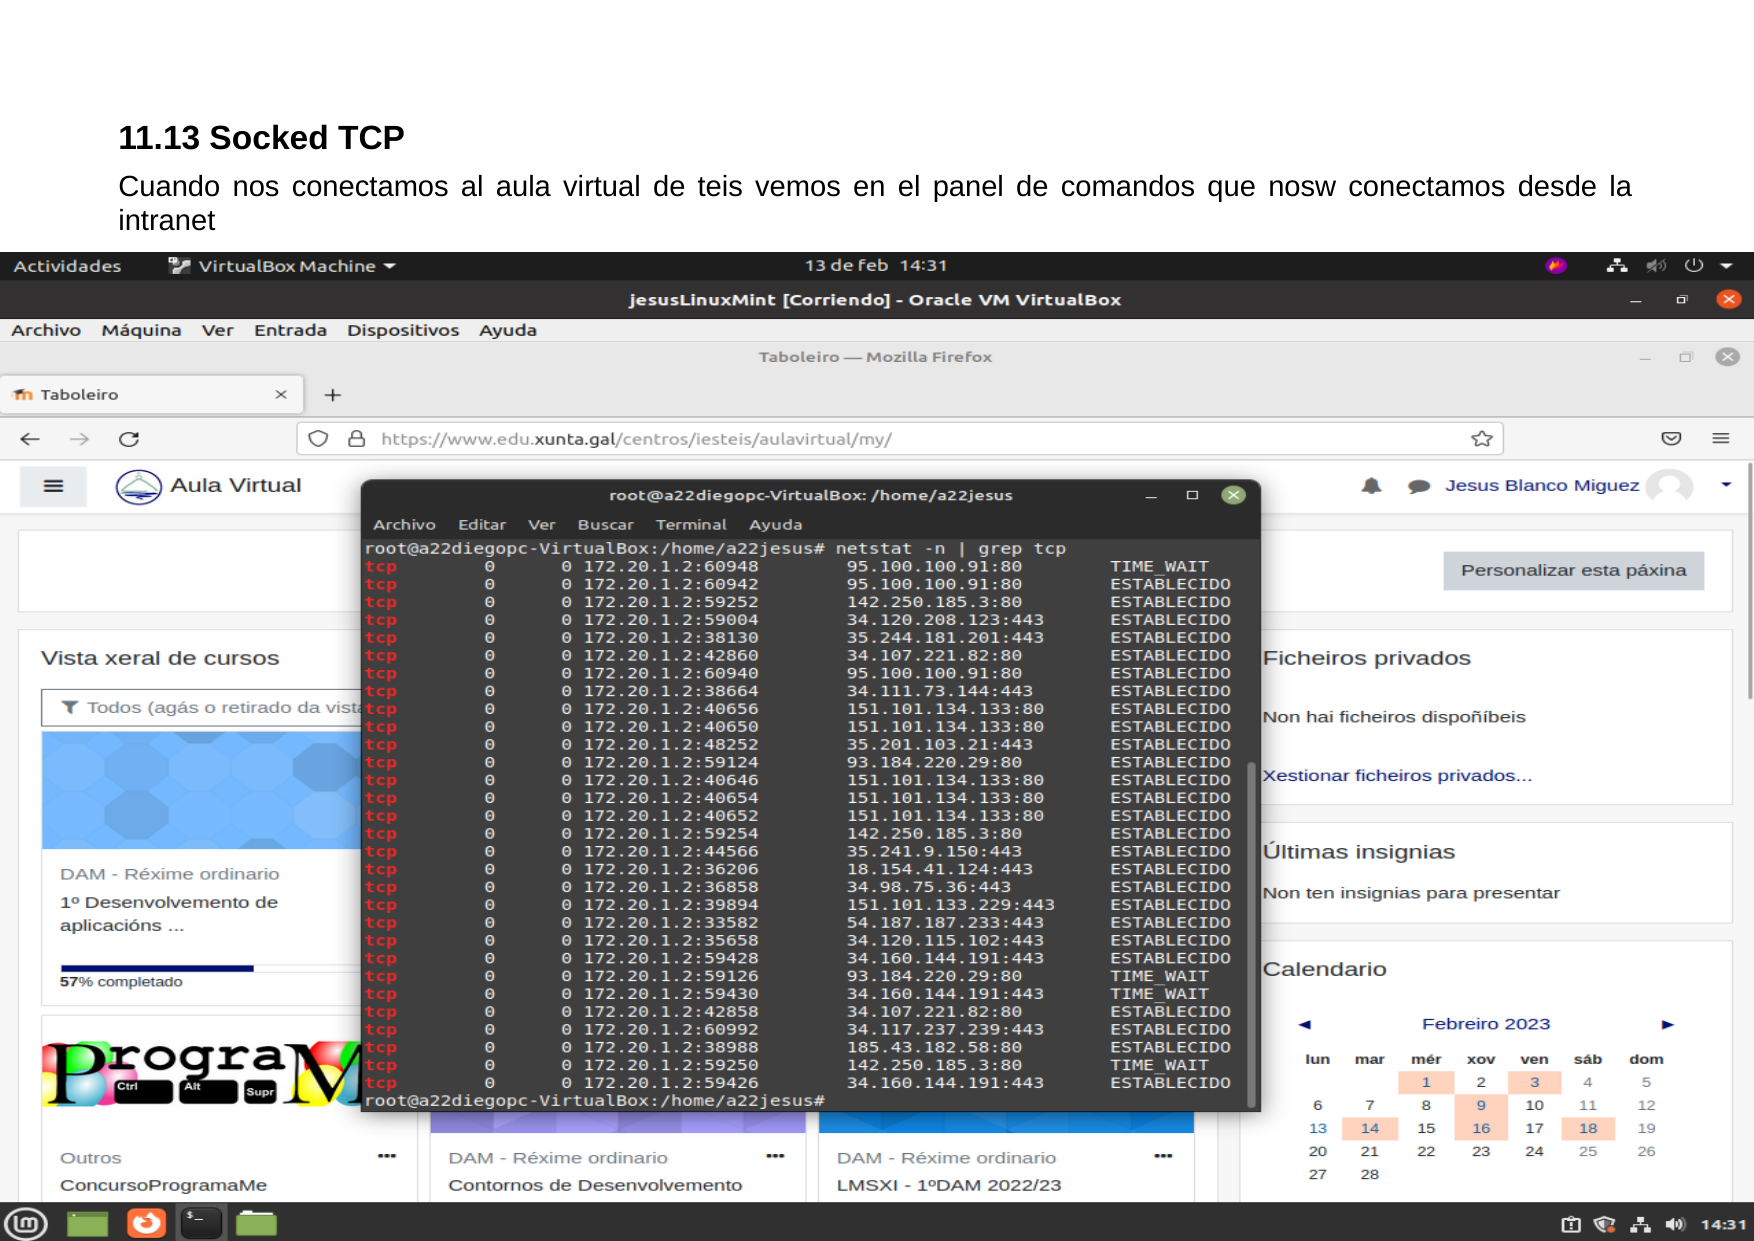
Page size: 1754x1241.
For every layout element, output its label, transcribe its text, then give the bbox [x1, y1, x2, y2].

text Cuando nos conectamos al aula virtual de teis vemos en el panel de comandos que nosw conectamos desde la intranet [118, 169, 1636, 236]
subtitle 11.13 Socked TCP [118, 118, 1636, 157]
picture [0, 252, 1754, 1241]
